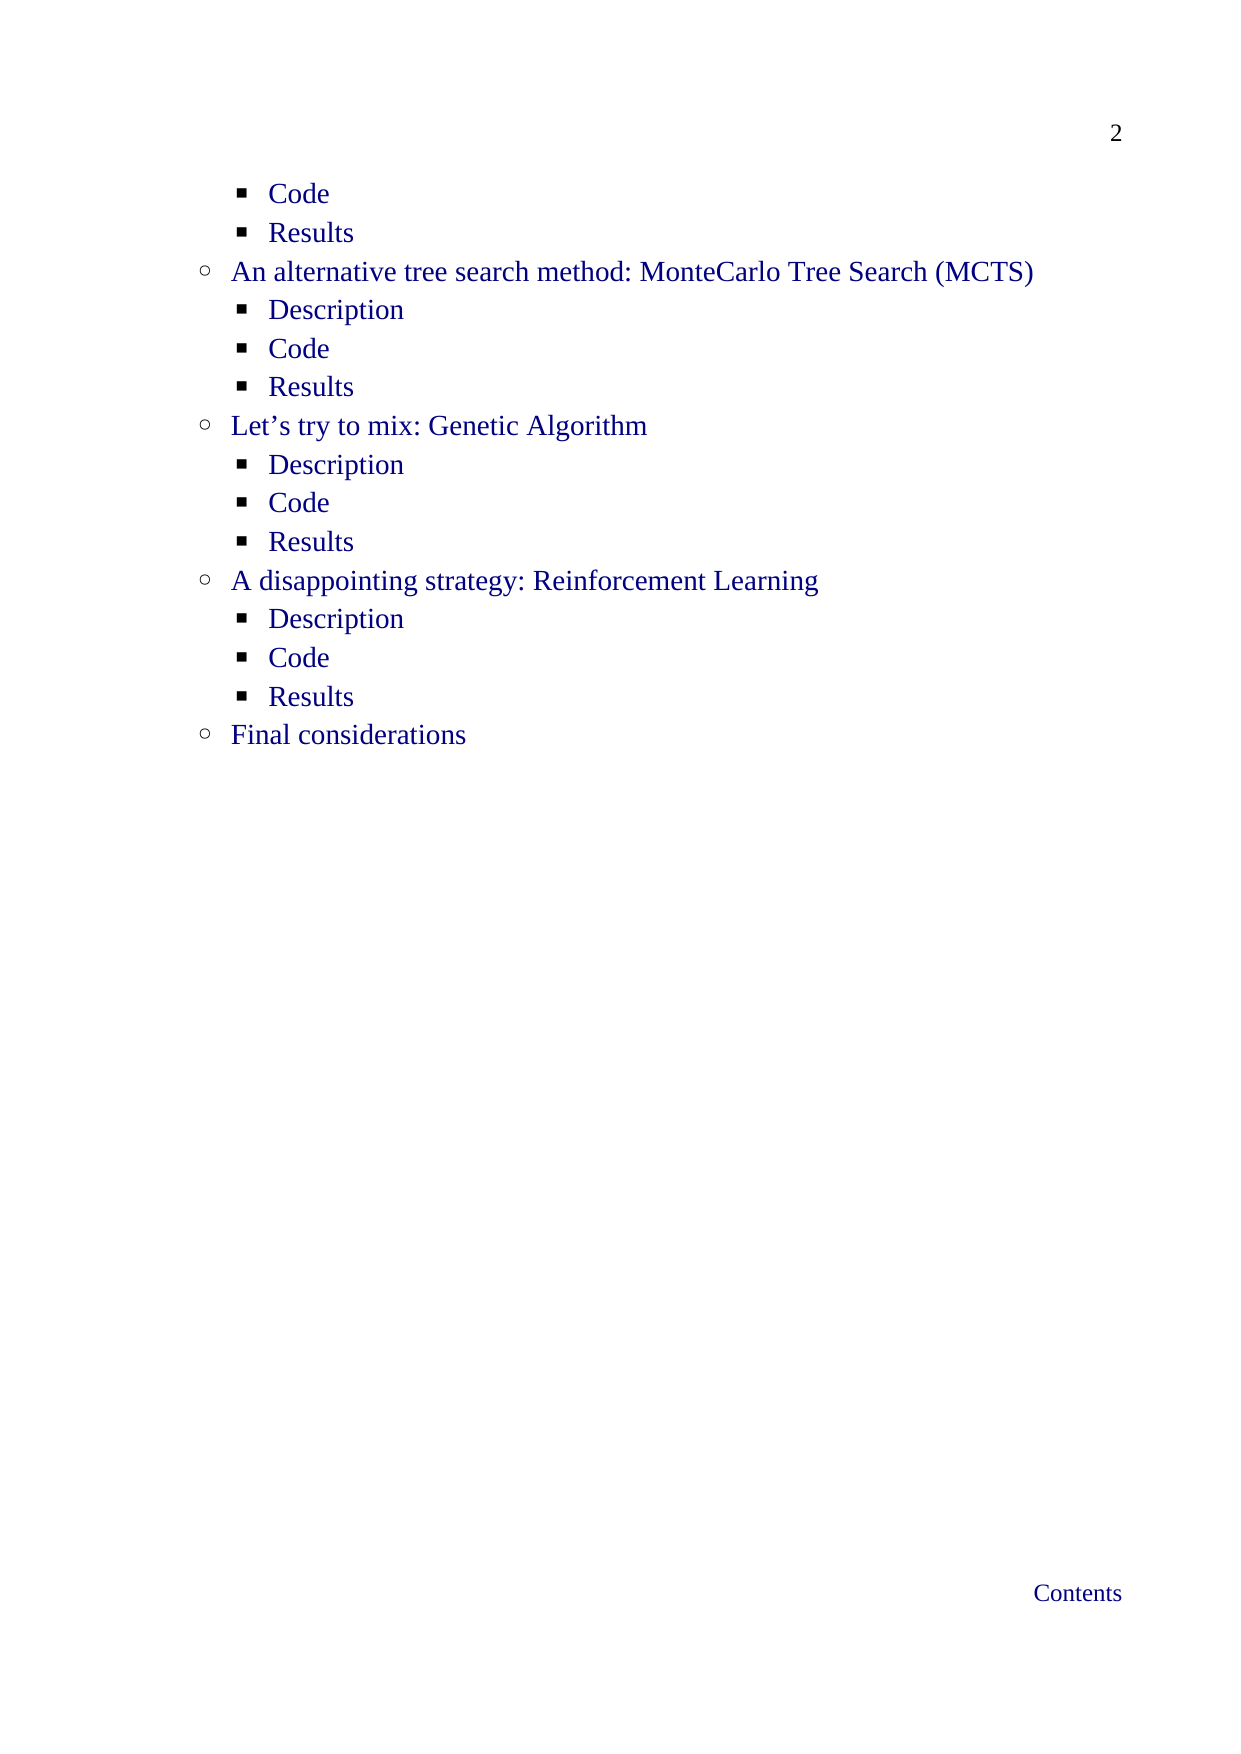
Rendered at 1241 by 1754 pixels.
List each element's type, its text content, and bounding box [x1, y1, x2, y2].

list A disappointing strategy: Reinforcement Learning [193, 563, 1122, 596]
list Description [231, 447, 1122, 481]
list Code [231, 486, 1122, 519]
list Description [231, 292, 1122, 326]
list Results [231, 369, 1122, 403]
list An alternative tree search method: MonteCarlo Tree Search (MCTS) [193, 254, 1122, 287]
list Description [231, 601, 1122, 635]
list Code [231, 176, 1122, 210]
list Let’s try to mix: Genetic Algorithm [193, 408, 1122, 442]
list Results [231, 215, 1122, 249]
list Code [231, 331, 1122, 364]
list Results [231, 679, 1122, 712]
list Code [231, 640, 1122, 674]
list Results [231, 524, 1122, 558]
list Final considerations [193, 717, 1122, 751]
